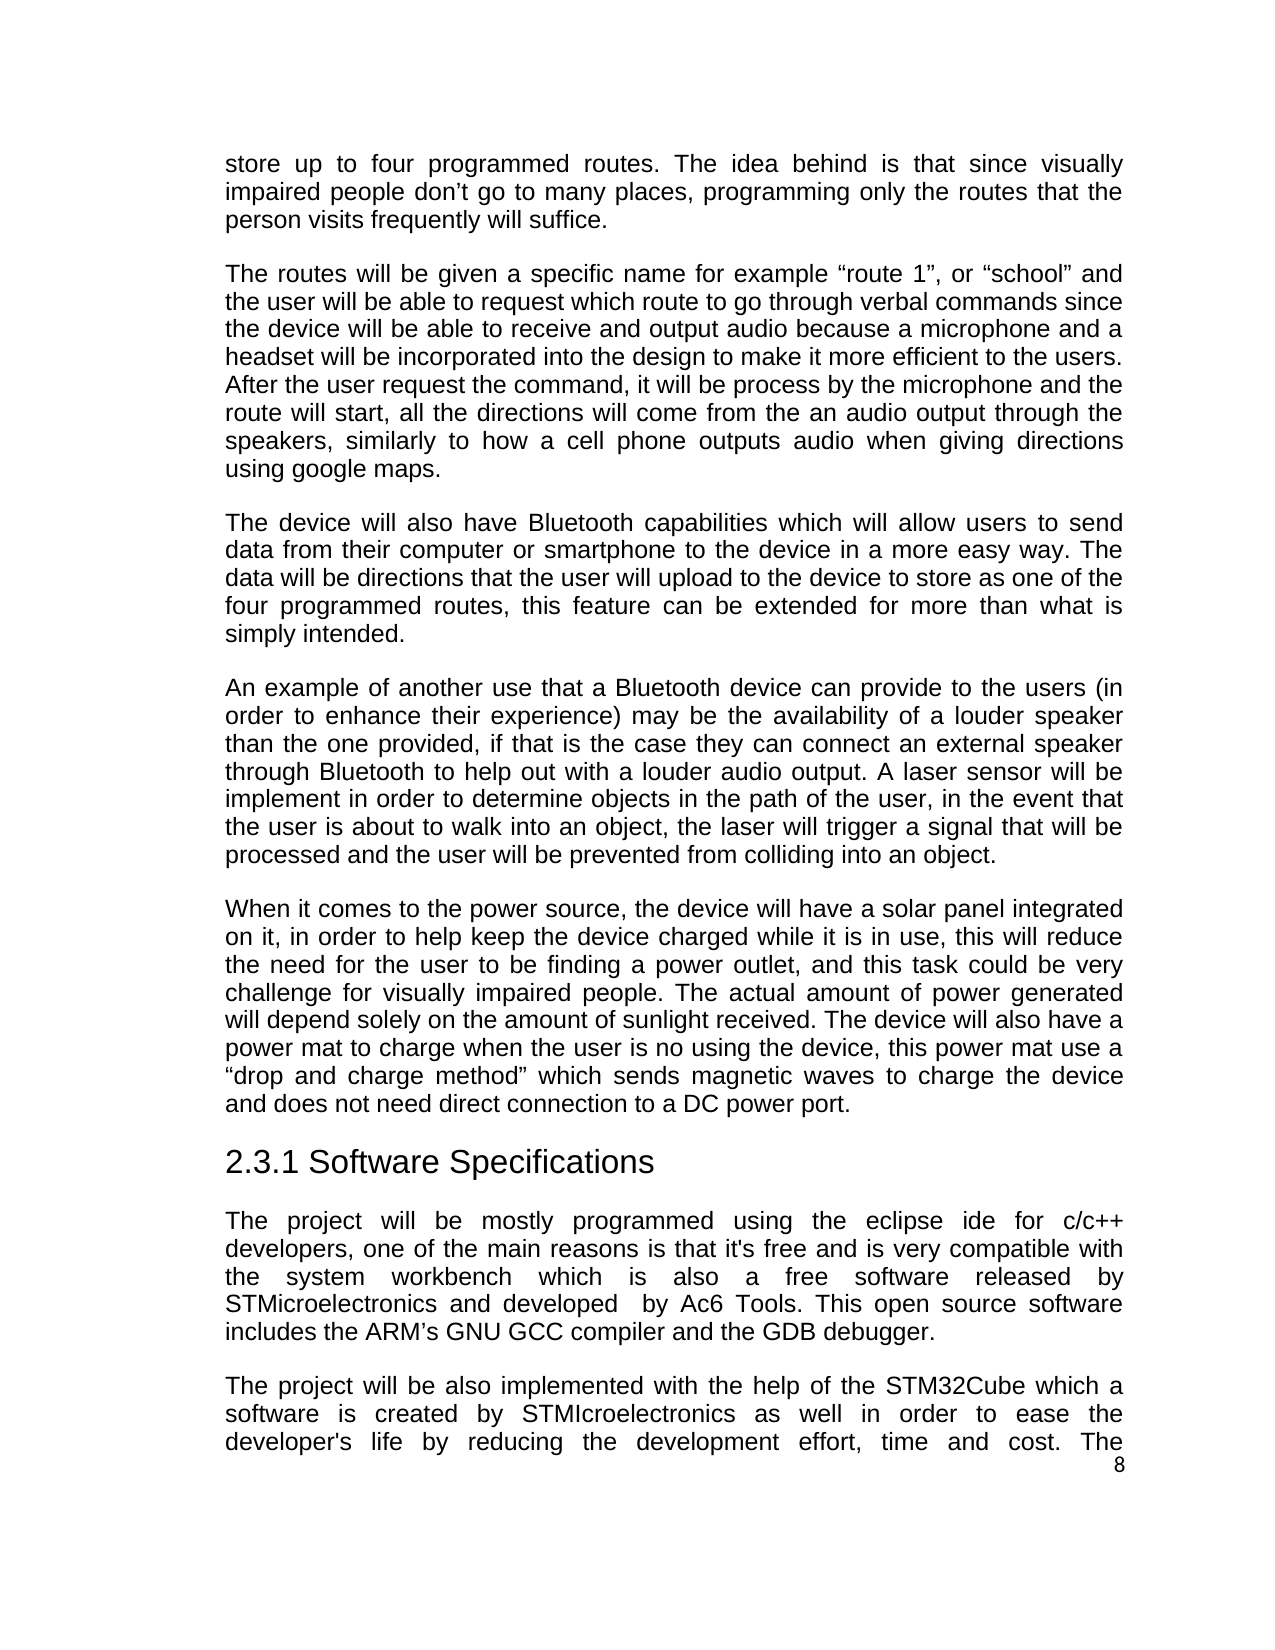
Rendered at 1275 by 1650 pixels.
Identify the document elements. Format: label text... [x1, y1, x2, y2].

text The project will be also implemented with the help of the STM32Cube which a software is created by STMIcroelectronics as well in order to ease the developer's life by reducing the development effort, time and cost. The [225, 1372, 1125, 1455]
text When it comes to the power source, the device will have a solar panel integrated on it, in order to help keep the device charged while it is in use, this will reduce the need for the user to be finding a power outlet, and this task could be very challenge for visually impaired people. The actual amount of power generated will depend solely on the amount of sunlight received. The device will also have a power mat to charge when the user is no using the device, this power mat use a “drop and charge method” which sends magnetic waves to charge the device and does not need direct connection to a DC power port. [225, 894, 1125, 1118]
text 2.3.1 Software Specifications [225, 1143, 1125, 1181]
text store up to four programmed routes. The idea behind is that since visually impaired people don’t go to many places, programming only the routes that the person visits frequently will suffice. [225, 150, 1125, 234]
text The project will be mostly programmed using the eclipse ide for c/c++ developers, one of the main reasons is that it's free and is very compatible with the system workbench which is also a free software released by STMicroelectronics and developed by Ac6 Tools. This open source software includes the ARM’s GNU GCC compiler and the GDB debugger. [225, 1206, 1125, 1346]
text An example of another use that a Bluetooth device can provide to the users (in order to enhance their experience) may be the availability of a louder speaker than the one provided, if that is the case they can connect an external speaker through Bluetooth to help out with a louder audio output. A laser sensor will be implement in order to determine objects in the path of the user, in the event that the user is about to walk into an object, the laser will trigger a signal that will be processed and the user will be prevented from colliding into an object. [225, 673, 1125, 869]
text The device will also have Bluetooth capabilities which will allow users to send data from their computer or smartphone to the device in a more easy way. The data will be directions that the user will upload to the device to store as one of the four programmed routes, this feature can be extended for more than what is simply intended. [225, 508, 1125, 648]
text The routes will be given a specific name for example “route 1”, or “school” and the user will be able to request which route to go through verbal commands since the device will be able to receive and output audio because a microphone and a headset will be incorporated into the design to make it more efficient to the users. After the user request the command, it will be process by the microphone and the route will start, all the directions will come from the an audio output through the speakers, similarly to how a cell phone outputs audio when giving directions using google maps. [225, 259, 1125, 483]
